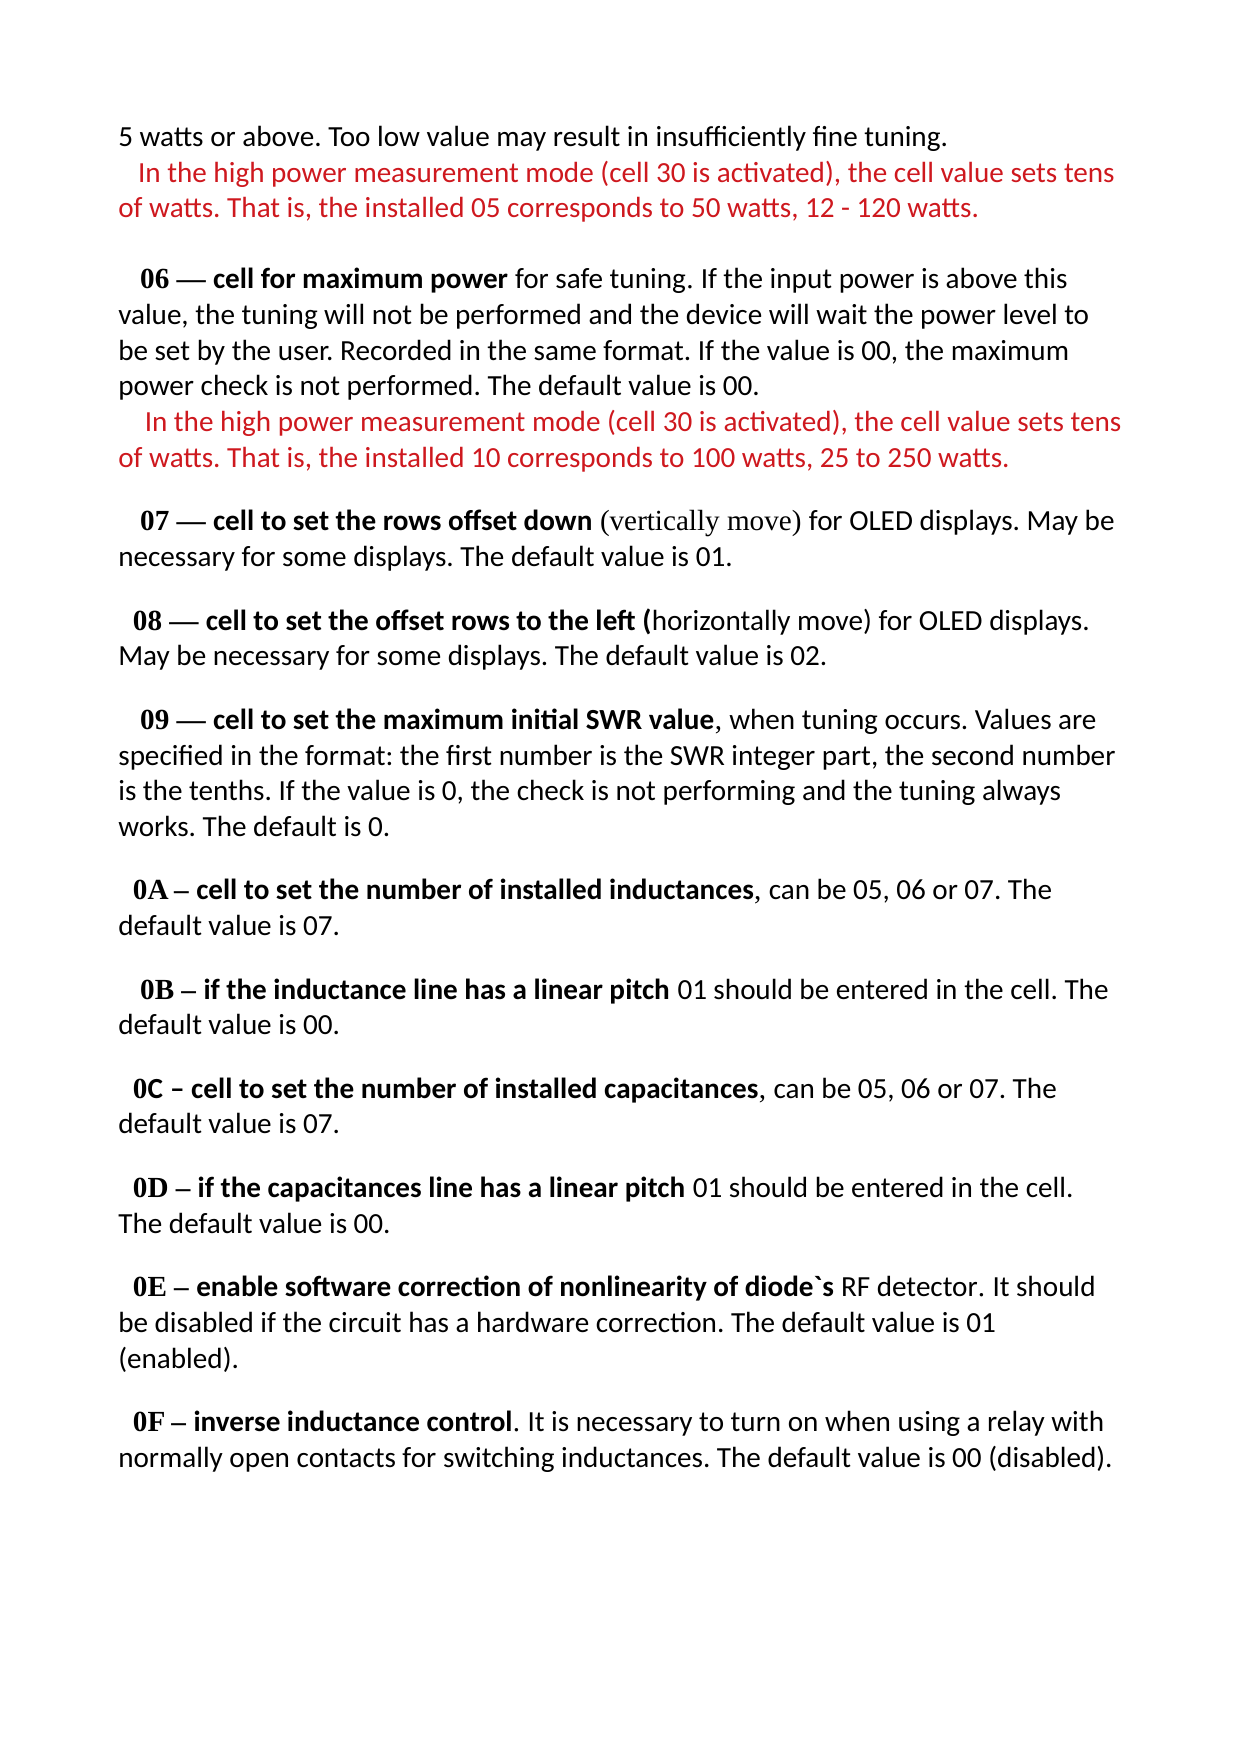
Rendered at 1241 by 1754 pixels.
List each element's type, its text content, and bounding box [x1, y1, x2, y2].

text 5 watts or above. Too low value may result in insufficiently fine tuning. [118, 118, 1122, 154]
text 0E – enable software correction of nonlinearity of diode`s RF detector. It should be disabled if the circuit has a hardware correction. The default value is 01 (enabled). [118, 1268, 1122, 1375]
text 0F – inverse inductance control. It is necessary to turn on when using a relay with normally open contacts for switching inductances. The default value is 00 (disabled). [118, 1403, 1122, 1475]
text 0A – cell to set the number of installed inductances, can be 05, 06 or 07. The default value is 07. [118, 871, 1122, 943]
text In the high power measurement mode (cell 30 is activated), the cell value sets tens of watts. That is, the installed 05 corresponds to 50 watts, 12 - 120 watts. [118, 154, 1122, 225]
text 09 — cell to set the maximum initial SWR value, when tuning occurs. Values are specified in the format: the first number is the SWR integer part, the second number is the tenths. If the value is 0, the check is not performing and the tuning always works. The default is 0. [118, 701, 1122, 843]
text 0С – cell to set the number of installed capacitances, can be 05, 06 or 07. The default value is 07. [118, 1070, 1122, 1141]
text In the high power measurement mode (cell 30 is activated), the cell value sets tens of watts. That is, the installed 10 corresponds to 100 watts, 25 to 250 watts. [118, 403, 1122, 474]
text 08 — cell to set the offset rows to the left (horizontally move) for OLED displays. May be necessary for some displays. The default value is 02. [118, 602, 1122, 673]
text 0D – if the capacitances line has a linear pitch 01 should be entered in the cell. The default value is 00. [118, 1169, 1122, 1241]
text 07 — cell to set the rows offset down (vertically move) for OLED displays. May be necessary for some displays. The default value is 01. [118, 502, 1122, 574]
text 0B – if the inductance line has a linear pitch 01 should be entered in the cell. The default value is 00. [118, 971, 1122, 1042]
text 06 — cell for maximum power for safe tuning. If the input power is above this value, the tuning will not be performed and the device will wait the power level to be set by the user. Recorded in the same format. If the value is 00, the maximum power check is not performed. The default value is 00. [118, 261, 1122, 403]
